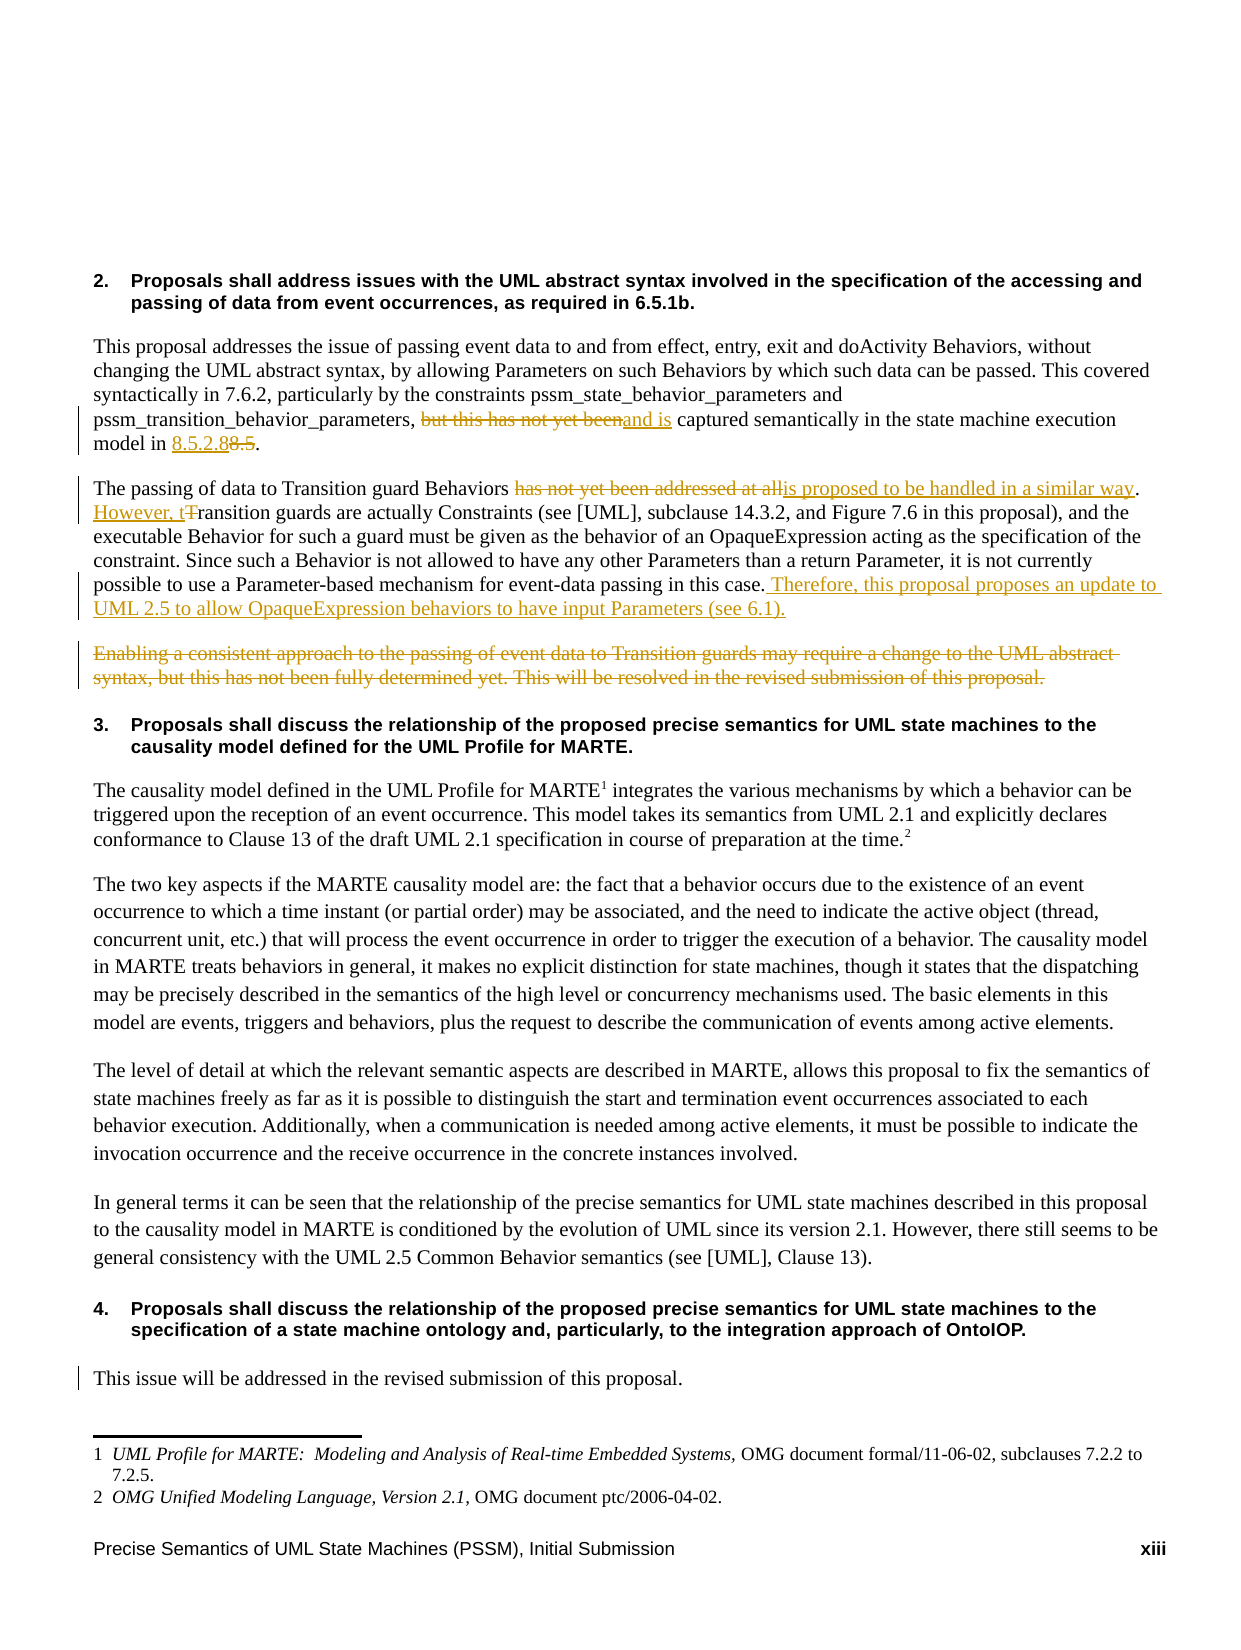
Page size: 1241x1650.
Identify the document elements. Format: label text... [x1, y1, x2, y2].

subtitle Proposals shall address issues with the UML abstract syntax involved in the specification of the accessing and passing of data from event occurrences, as required in 6.5.1b. [93, 270, 1164, 313]
text This proposal addresses the issue of passing event data to and from effect, entry, exit and doActivity Behaviors, without changing the UML abstract syntax, by allowing Parameters on such Behaviors by which such data can be passed. This covered syntactically in 7.6.2, particularly by the constraints pssm_state_behavior_parameters and pssm_transition_behavior_parameters, and is captured semantically in the state machine execution model in 8.5.2.8. [93, 334, 1164, 454]
text UML Profile for MARTE: Modeling and Analysis of Real-time Embedded Systems, OMG document formal/11-06-02, subclauses 7.2.2 to 7.2.5. [93, 1443, 1164, 1486]
subtitle Proposals shall discuss the relationship of the proposed precise semantics for UML state machines to the specification of a state machine ontology and, particularly, to the integration approach of OntoIOP. [93, 1297, 1164, 1341]
text The two key aspects if the MARTE causality model are: the fact that a behavior occurs due to the existence of an event occurrence to which a time instant (or partial order) may be associated, and the need to indicate the active object (thread, concurrent unit, etc.) that will process the event occurrence in order to trigger the execution of a behavior. The causality model in MARTE treats behaviors in general, it makes no explicit distinction for state machines, though it states that the dispatching may be precisely described in the semantics of the high level or concurrency mechanisms used. The basic elements in this model are events, triggers and behaviors, plus the request to describe the communication of events among active elements. [93, 872, 1164, 1034]
text The level of detail at which the relevant semantic aspects are described in MARTE, allows this proposal to fix the semantics of state machines freely as far as it is possible to distinguish the start and termination event occurrences associated to each behavior execution. Additionally, when a communication is needed among active elements, it must be possible to indicate the invocation occurrence and the receive occurrence in the concrete instances involved. [93, 1058, 1164, 1165]
text The causality model defined in the UML Profile for MARTE integrates the various mechanisms by which a behavior can be triggered upon the reception of an event occurrence. This model takes its semantics from UML 2.1 and explicitly declares conformance to Clause 13 of the draft UML 2.1 specification in course of preparation at the time. [93, 778, 1164, 851]
text OMG Unified Modeling Language, Version 2.1, OMG document ptc/2006-04-02. [93, 1486, 1164, 1507]
subtitle Proposals shall discuss the relationship of the proposed precise semantics for UML state machines to the causality model defined for the UML Profile for MARTE. [93, 714, 1164, 757]
subtitle This issue will be addressed in the revised submission of this proposal. [93, 1366, 1164, 1390]
text In general terms it can be seen that the relationship of the precise semantics for UML state machines described in this proposal to the causality model in MARTE is conditioned by the evolution of UML since its version 2.1. However, there still seems to be general consistency with the UML 2.5 Common Behavior semantics (see [UML], Clause 13). [93, 1190, 1164, 1269]
text The passing of data to Transition guard Behaviors is proposed to be handled in a similar way. However, transition guards are actually Constraints (see [UML], subclause 14.3.2, and Figure 7.6 in this proposal), and the executable Behavior for such a guard must be given as the behavior of an OpaqueExpression acting as the specification of the constraint. Since such a Behavior is not allowed to have any other Parameters than a return Parameter, it is not currently possible to use a Parameter-based mechanism for event-data passing in this case. Therefore, this proposal proposes an update to UML 2.5 to allow OpaqueExpression behaviors to have input Parameters (see 6.1). [93, 476, 1164, 620]
